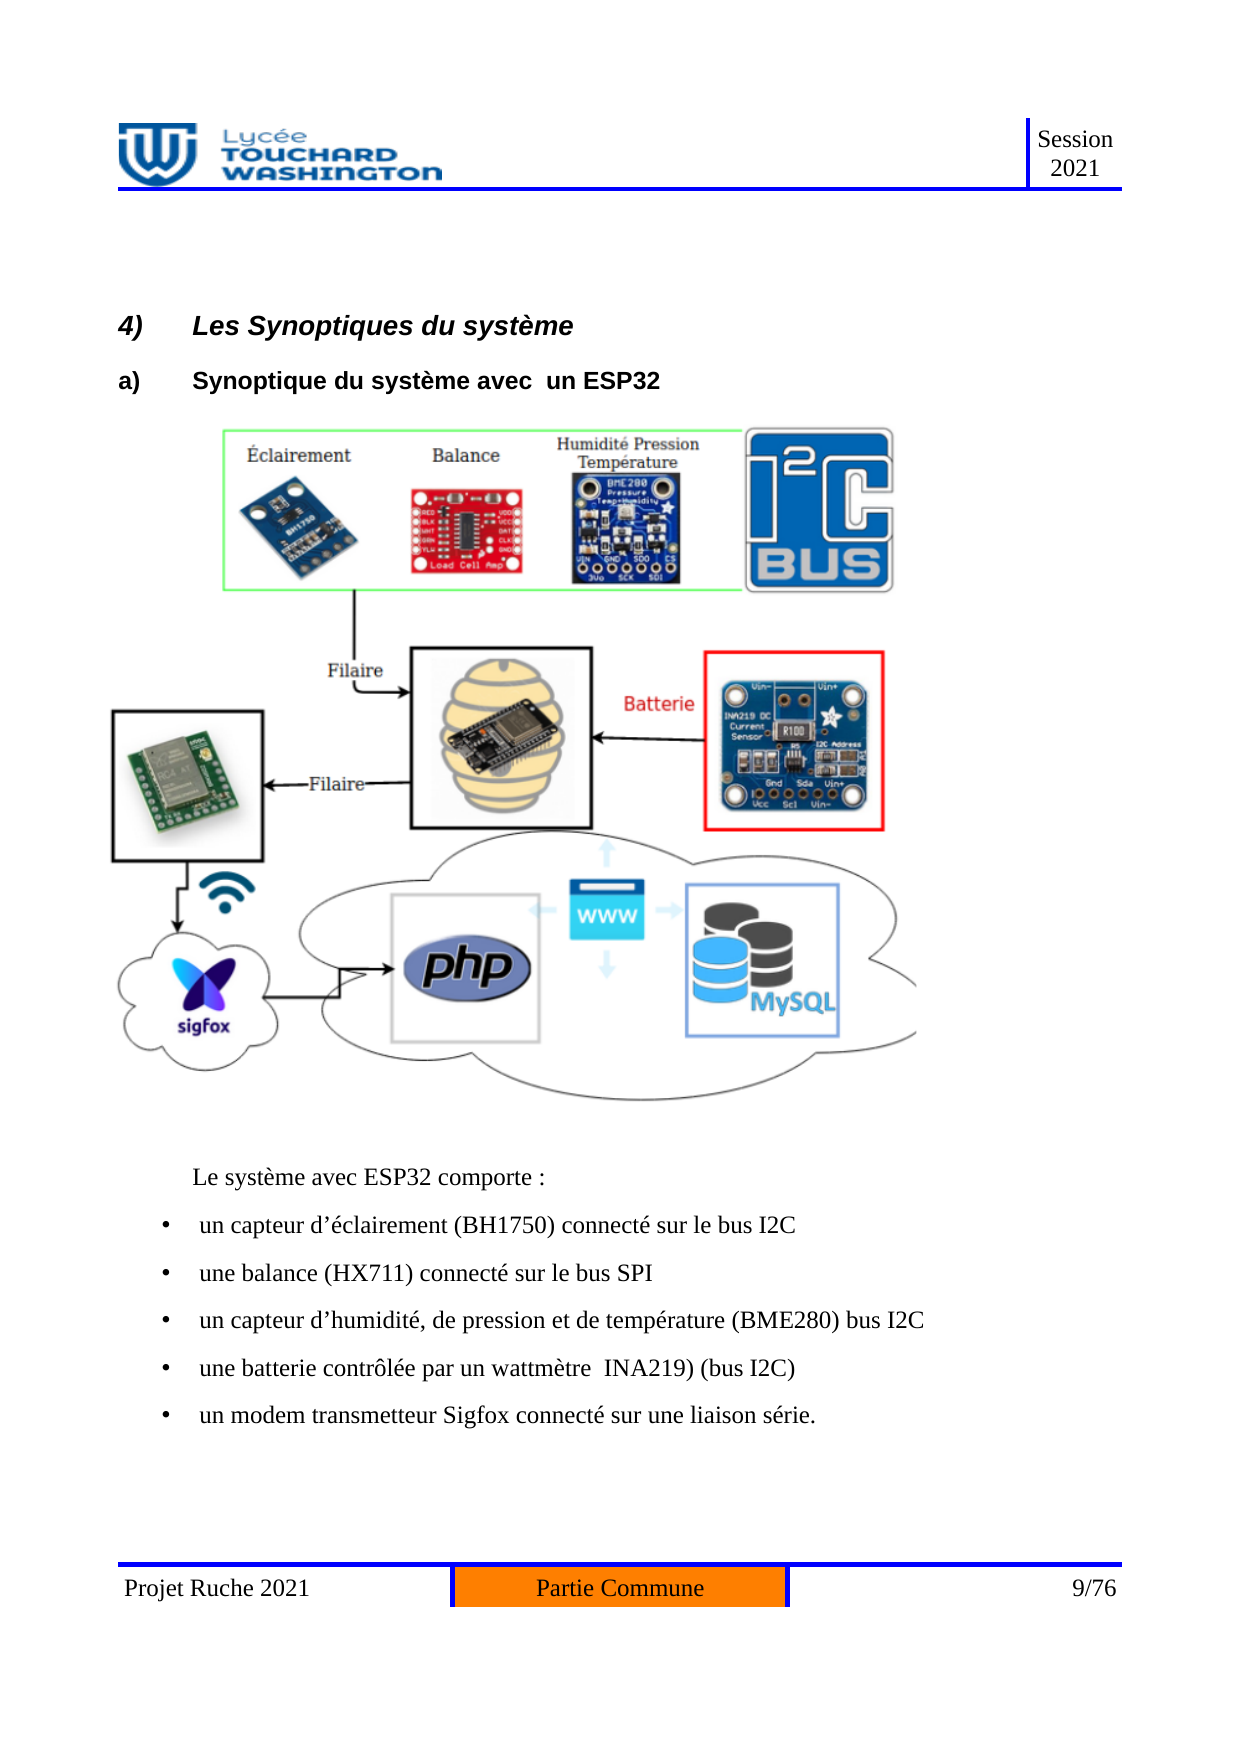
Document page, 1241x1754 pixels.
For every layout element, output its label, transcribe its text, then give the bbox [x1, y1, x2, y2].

list une batterie contrôlée par un wattmètre INA219) (bus I2C) [162, 1353, 1122, 1382]
list une balance (HX711) connecté sur le bus SPI [162, 1258, 1122, 1286]
subtitle Les Synoptiques du système [118, 309, 1122, 341]
picture [107, 416, 917, 1107]
list un capteur d’humidité, de pression et de température (BME280) bus I2C [162, 1305, 1122, 1334]
list un capteur d’éclairement (BH1750) connecté sur le bus I2C [162, 1210, 1122, 1239]
list un modem transmetteur Sigfox connecté sur une liaison série. [162, 1401, 1122, 1429]
text Le système avec ESP32 comporte : [118, 1162, 1122, 1191]
subtitle Synoptique du système avec un ESP32 [118, 366, 1122, 394]
picture [118, 123, 442, 187]
